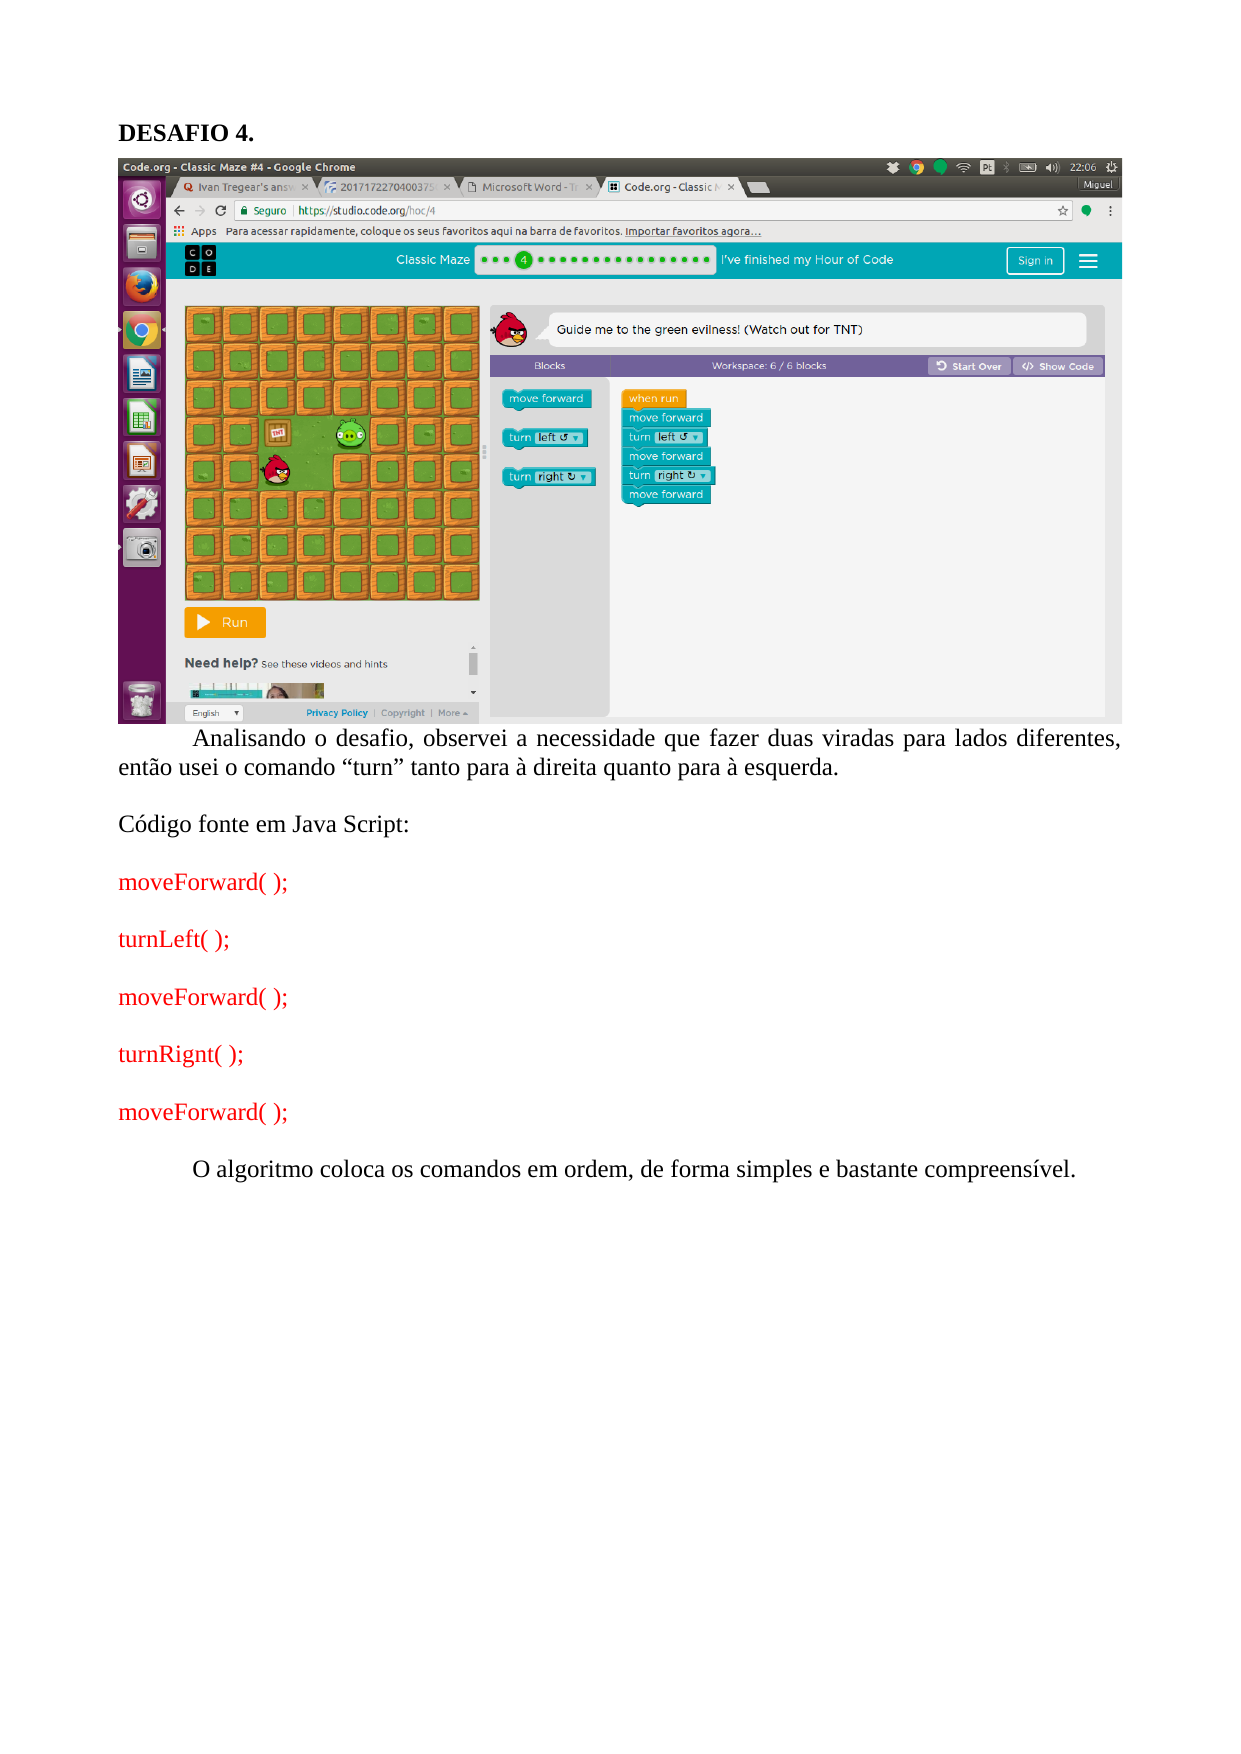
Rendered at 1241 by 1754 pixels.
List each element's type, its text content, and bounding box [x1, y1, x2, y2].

picture [118, 158, 1123, 724]
text moveForward( ); [118, 867, 1122, 896]
text turnRignt( ); [118, 1039, 1122, 1068]
text moveForward( ); [118, 982, 1122, 1011]
text DESAFIO 4. [118, 118, 1122, 147]
text Analisando o desafio, observei a necessidade que fazer duas viradas para lados diferentes, então usei o comando “turn” tanto para à direita quanto para à esquerda. [118, 724, 1122, 781]
text Código fonte em Java Script: [118, 809, 1122, 838]
text O algoritmo coloca os comandos em ordem, de forma simples e bastante compreensível. [118, 1154, 1122, 1183]
text [118, 147, 1122, 158]
text turnLeft( ); [118, 924, 1122, 953]
text moveForward( ); [118, 1097, 1122, 1126]
